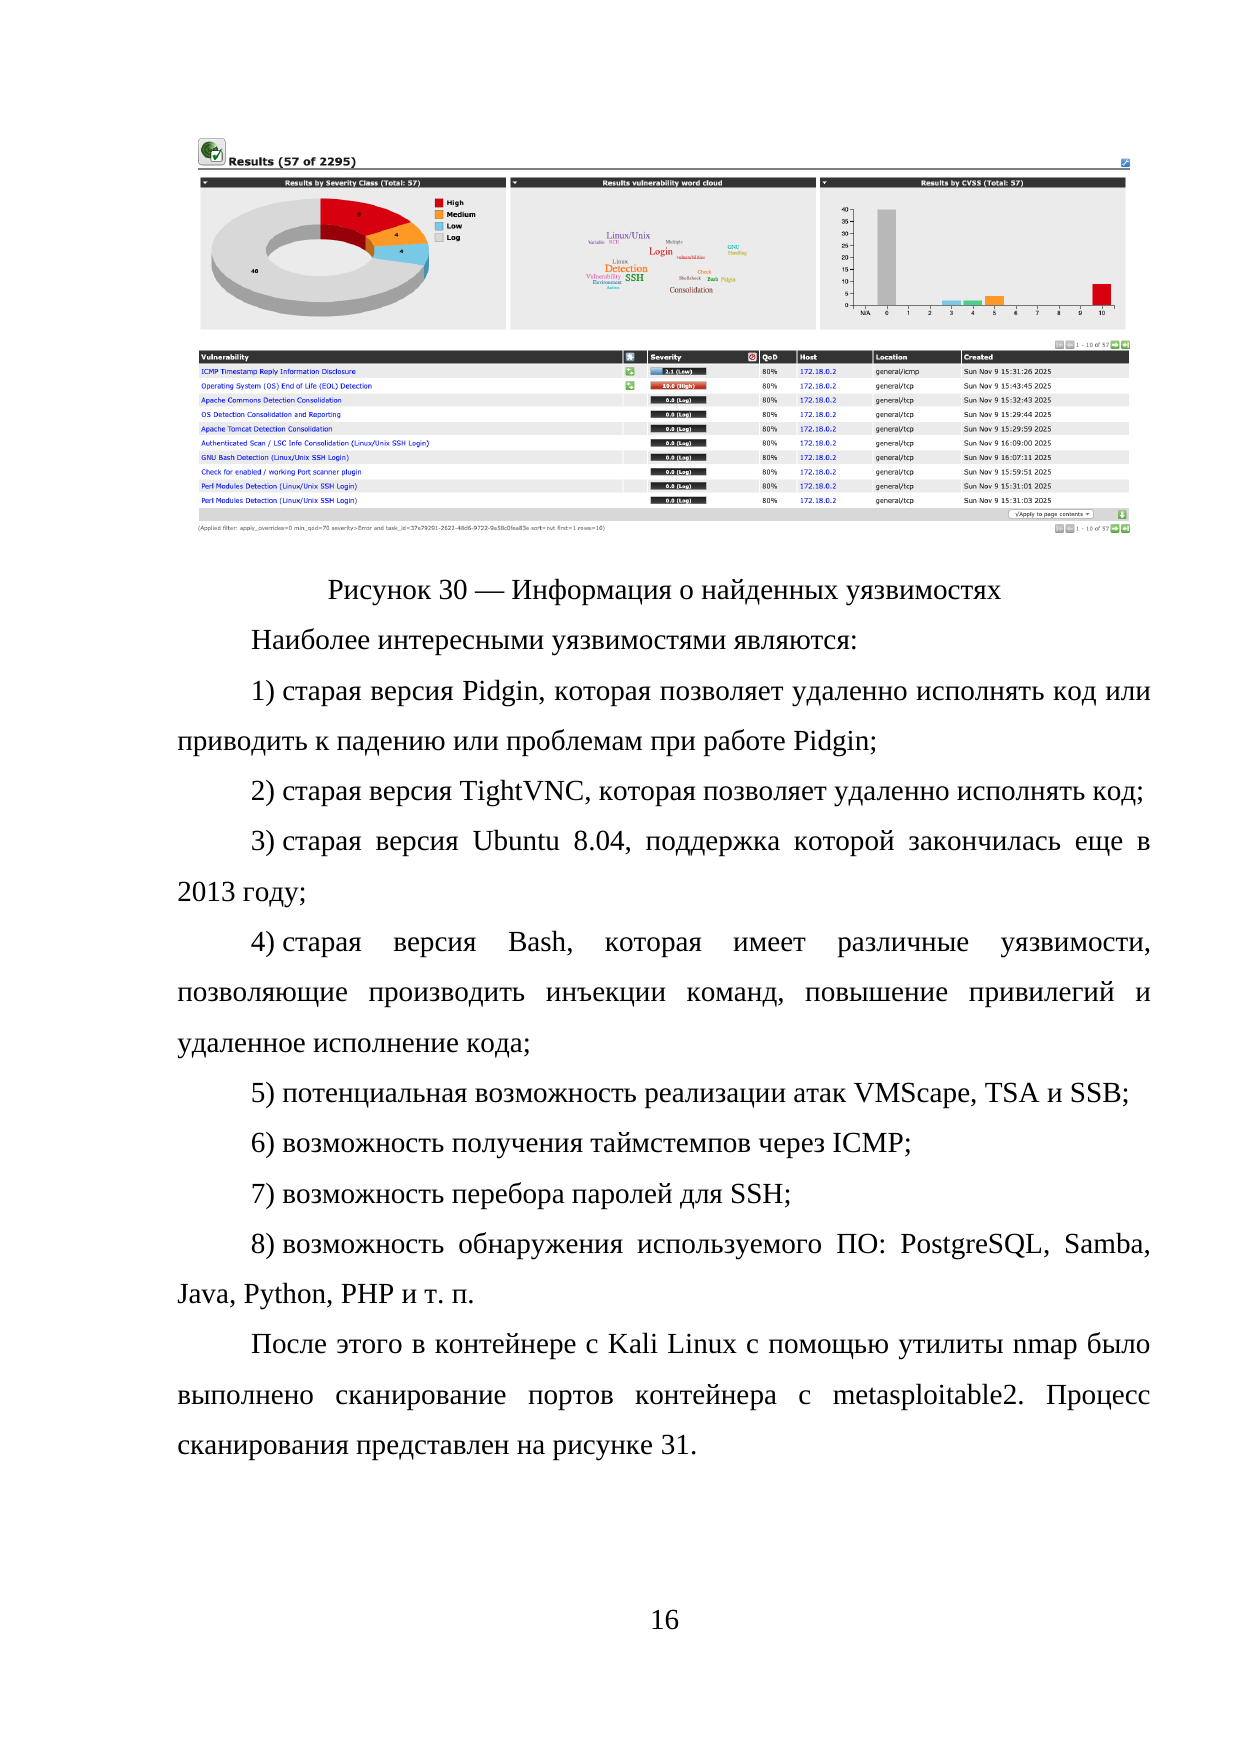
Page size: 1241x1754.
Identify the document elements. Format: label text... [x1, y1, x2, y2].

picture [196, 130, 1133, 543]
list возможность получения таймстемпов через ICMP; [177, 1125, 1152, 1159]
list возможность перебора паролей для SSH; [177, 1176, 1152, 1209]
list потенциальная возможность реализации атак VMScape, TSA и SSB; [177, 1075, 1152, 1109]
list старая версия TightVNC, которая позволяет удаленно исполнять код; [177, 773, 1152, 807]
list возможность обнаружения используемого ПО: PostgreSQL, Samba, Java, Python, PHP и т. п. [177, 1226, 1152, 1310]
text Рисунок 30 — Информация о найденных уязвимостях [177, 131, 1152, 606]
text Наиболее интересными уязвимостями являются: [177, 622, 1152, 656]
list старая версия Ubuntu 8.04, поддержка которой закончилась еще в 2013 году; [177, 823, 1152, 907]
list старая версия Bash, которая имеет различные уязвимости, позволяющие производить инъекции команд, повышение привилегий и удаленное исполнение кода; [177, 924, 1152, 1058]
list старая версия Pidgin, которая позволяет удаленно исполнять код или приводить к падению или проблемам при работе Pidgin; [177, 673, 1152, 756]
text После этого в контейнере с Kali Linux с помощью утилиты nmap было выполнено сканирование портов контейнера с metasploitable2. Процесс сканирования представлен на рисунке 31. [177, 1327, 1152, 1461]
